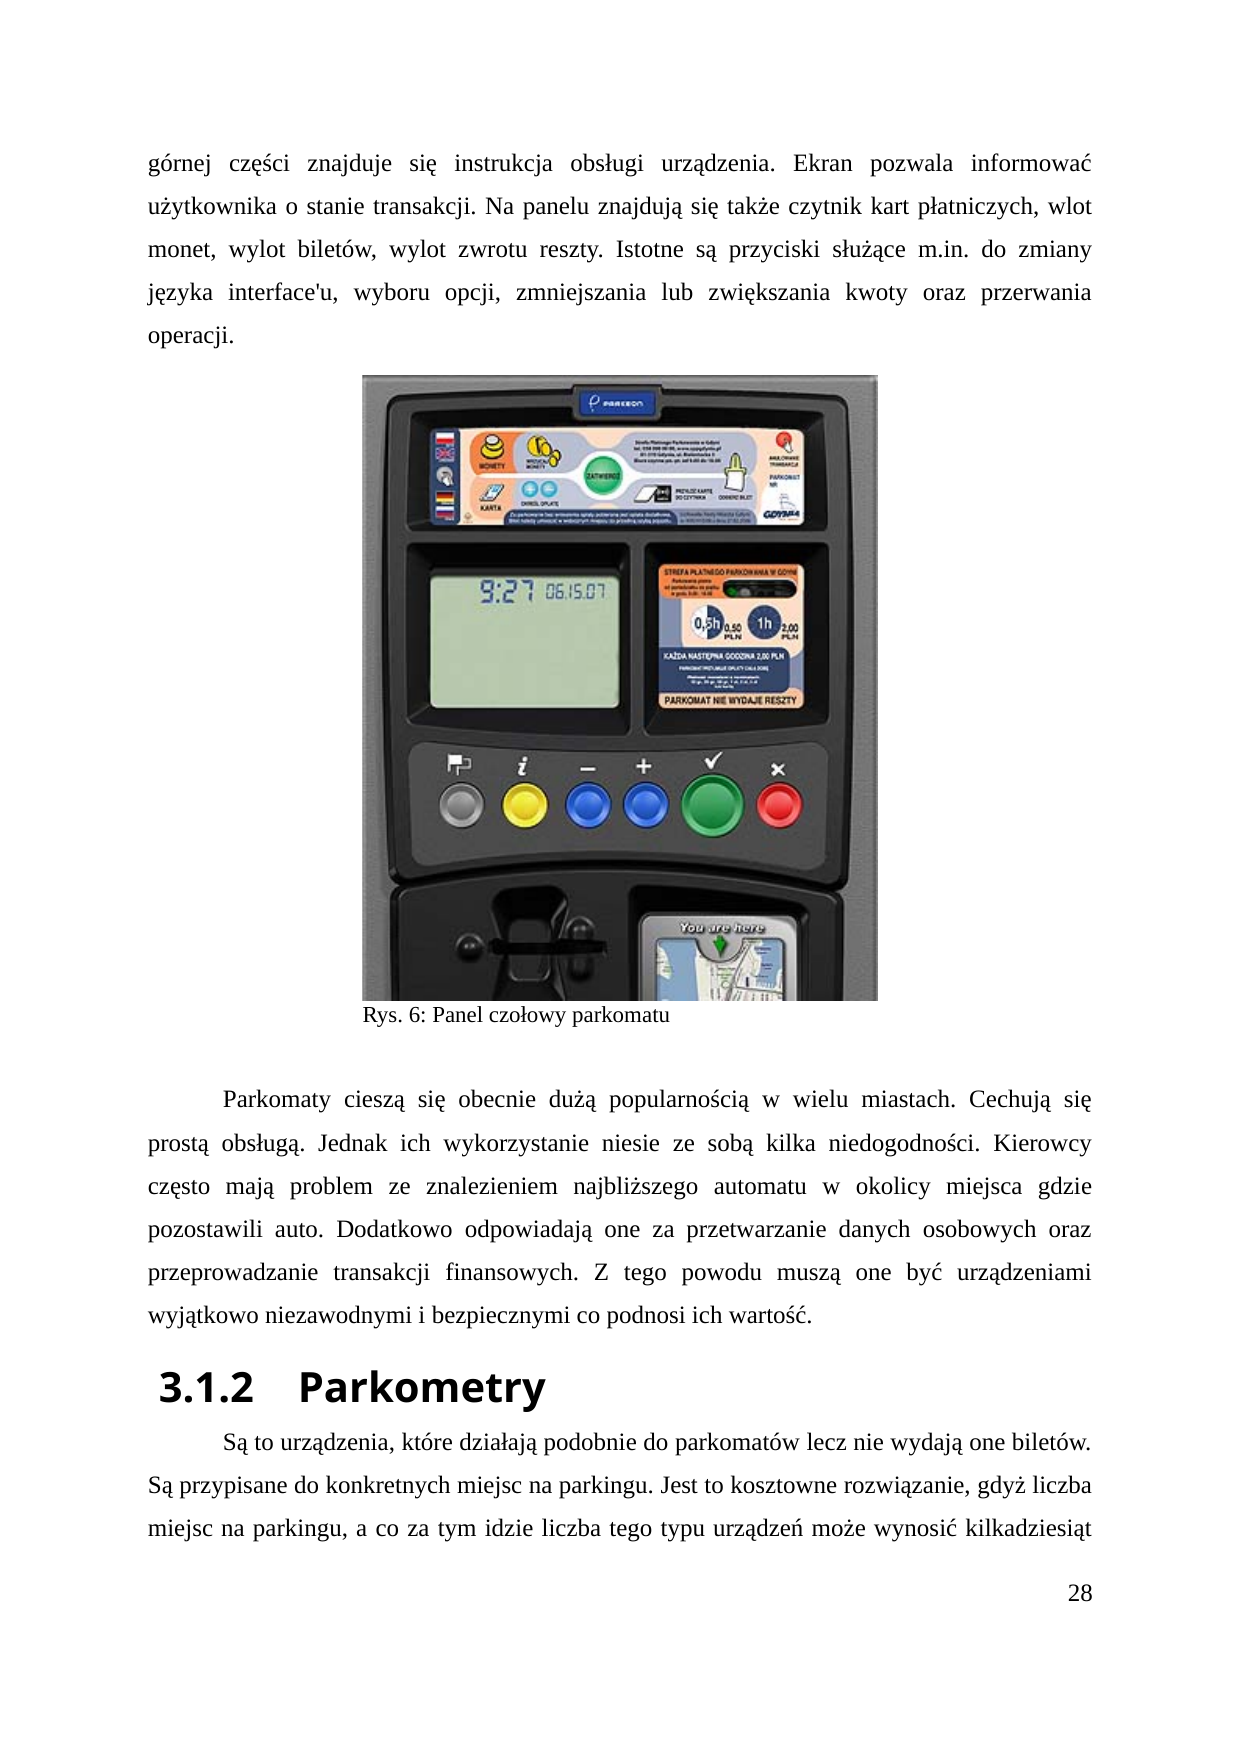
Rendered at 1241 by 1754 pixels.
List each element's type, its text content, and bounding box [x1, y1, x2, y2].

text Parkomaty cieszą się obecnie dużą popularnością w wielu miastach. Cechują się prostą obsługą. Jednak ich wykorzystanie niesie ze sobą kilka niedogodności. Kierowcy często mają problem ze znalezieniem najbliższego automatu w okolicy miejsca gdzie pozostawili auto. Dodatkowo odpowiadają one za przetwarzanie danych osobowych oraz przeprowadzanie transakcji finansowych. Z tego powodu muszą one być urządzeniami wyjątkowo niezawodnymi i bezpiecznymi co podnosi ich wartość. [148, 1084, 1093, 1329]
text Są to urządzenia, które działają podobnie do parkomatów lecz nie wydają one biletów. Są przypisane do konkretnych miejsc na parkingu. Jest to kosztowne rozwiązanie, gdyż liczba miejsc na parkingu, a co za tym idzie liczba tego typu urządzeń może wynosić kilkadziesiąt [148, 1427, 1093, 1542]
picture [362, 375, 878, 1001]
text górnej części znajduje się instrukcja obsługi urządzenia. Ekran pozwala informować użytkownika o stanie transakcji. Na panelu znajdują się także czytnik kart płatniczych, wlot monet, wylot biletów, wylot zwrotu reszty. Istotne są przyciski służące m.in. do zmiany języka interface'u, wyboru opcji, zmniejszania lub zwiększania kwoty oraz przerwania operacji. [148, 148, 1093, 349]
text Rys. 6: Panel czołowy parkomatu [362, 1001, 878, 1027]
subtitle Parkometry [148, 1358, 1093, 1415]
